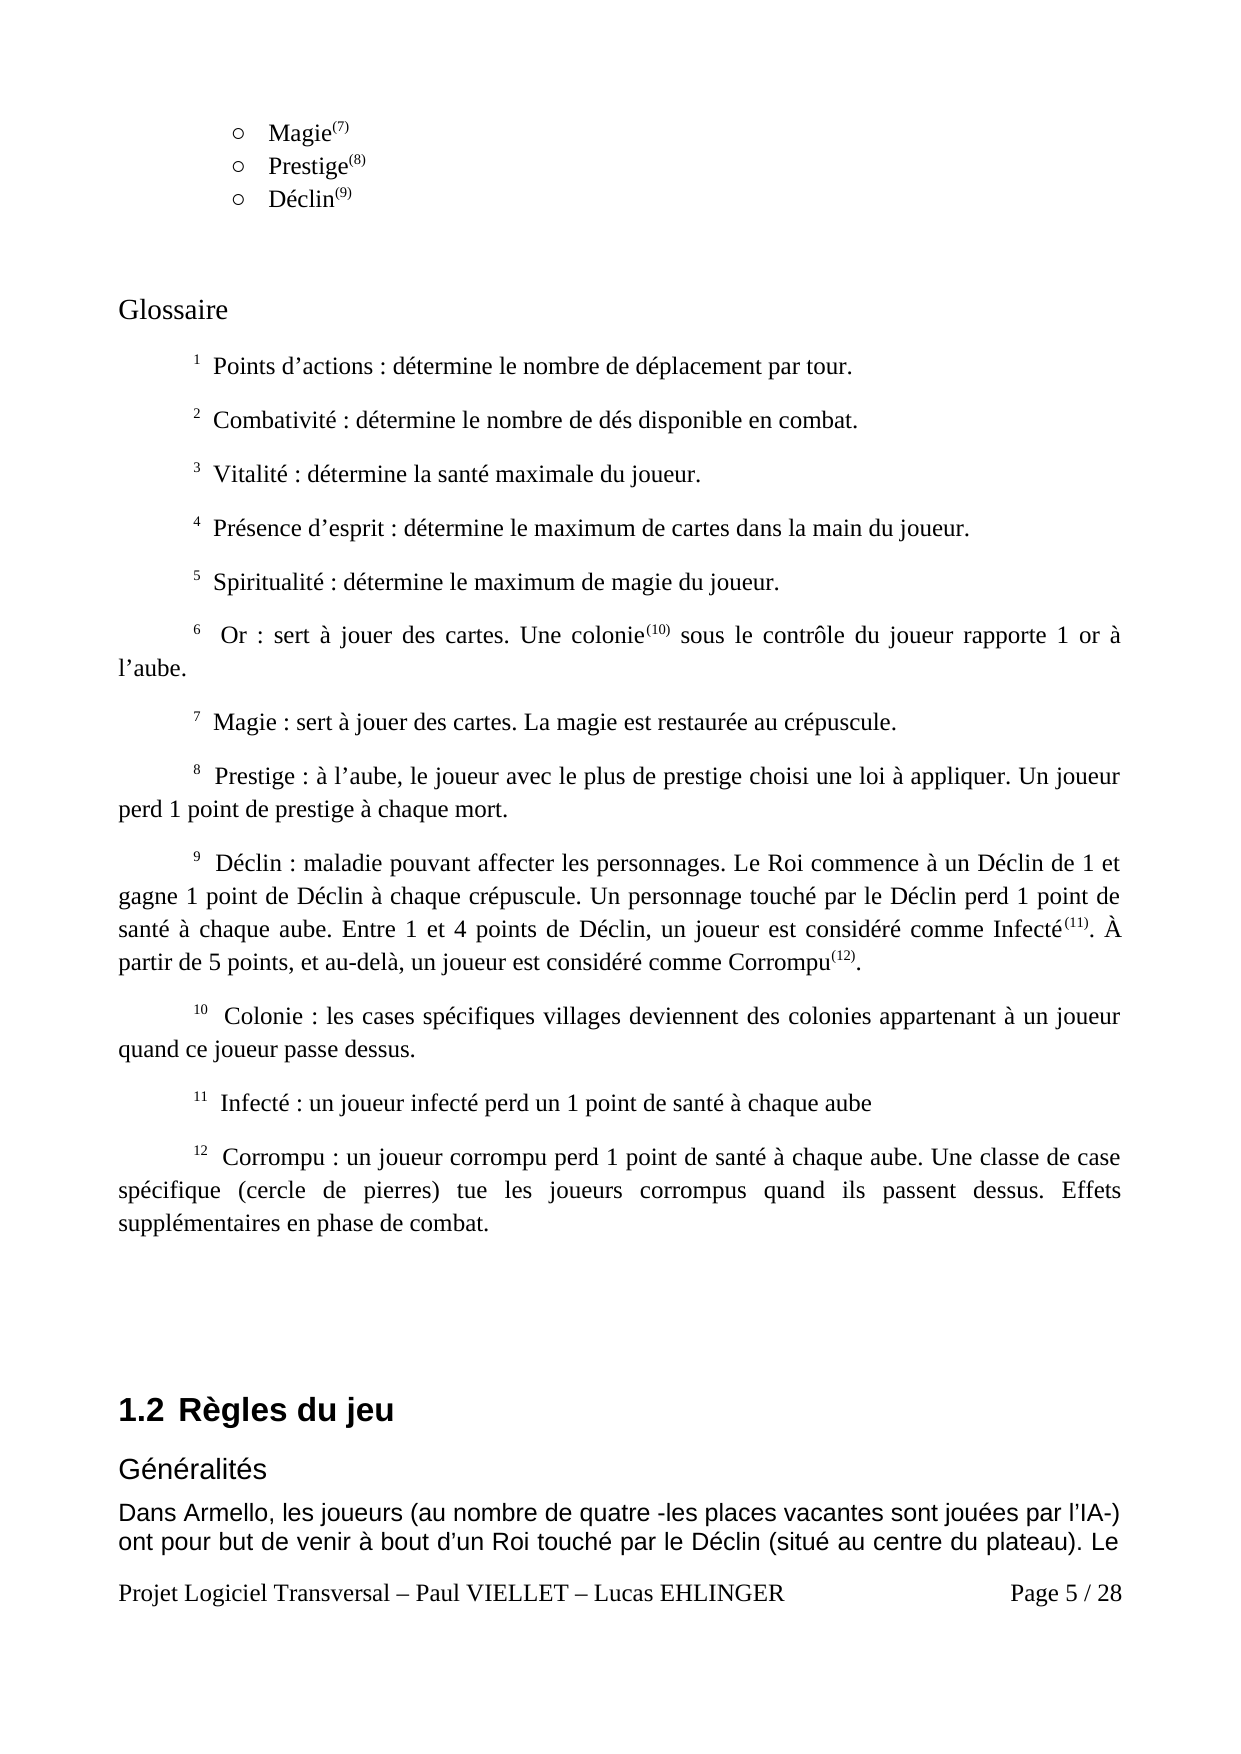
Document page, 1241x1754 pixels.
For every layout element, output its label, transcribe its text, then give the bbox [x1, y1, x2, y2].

list Magie(7) [231, 118, 1122, 147]
text 9 Déclin : maladie pouvant affecter les personnages. Le Roi commence à un Déclin de 1 et gagne 1 point de Déclin à chaque crépuscule. Un personnage touché par le Déclin perd 1 point de santé à chaque aube. Entre 1 et 4 points de Déclin, un joueur est considéré comme Infecté(11). À partir de 5 points, et au-delà, un joueur est considéré comme Corrompu(12). [118, 848, 1122, 976]
subtitle Règles du jeu [118, 1390, 1122, 1428]
text 6 Or : sert à jouer des cartes. Une colonie(10) sous le contrôle du joueur rapporte 1 or à l’aube. [118, 621, 1122, 682]
text Dans Armello, les joueurs (au nombre de quatre -les places vacantes sont jouées par l’IA-) ont pour but de venir à bout d’un Roi touché par le Déclin (situé au centre du plateau). Le [118, 1498, 1122, 1555]
text 1 Points d’actions : détermine le nombre de déplacement par tour. [118, 351, 1122, 380]
list Déclin(9) [231, 184, 1122, 213]
text 2 Combativité : détermine le nombre de dés disponible en combat. [118, 405, 1122, 434]
text 7 Magie : sert à jouer des cartes. La magie est restaurée au crépuscule. [118, 707, 1122, 736]
text 10 Colonie : les cases spécifiques villages deviennent des colonies appartenant à un joueur quand ce joueur passe dessus. [118, 1001, 1122, 1063]
text 4 Présence d’esprit : détermine le maximum de cartes dans la main du joueur. [118, 513, 1122, 542]
text 8 Prestige : à l’aube, le joueur avec le plus de prestige choisi une loi à appliquer. Un joueur perd 1 point de prestige à chaque mort. [118, 761, 1122, 823]
list Prestige(8) [231, 151, 1122, 180]
text 5 Spiritualité : détermine le maximum de magie du joueur. [118, 567, 1122, 595]
text 3 Vitalité : détermine la santé maximale du joueur. [118, 459, 1122, 488]
text 11 Infecté : un joueur infecté perd un 1 point de santé à chaque aube [118, 1088, 1122, 1117]
text 12 Corrompu : un joueur corrompu perd 1 point de santé à chaque aube. Une classe de case spécifique (cercle de pierres) tue les joueurs corrompus quand ils passent dessus. Effets supplémentaires en phase de combat. [118, 1142, 1122, 1237]
text Généralités [118, 1452, 1122, 1486]
text Glossaire [118, 292, 1122, 325]
